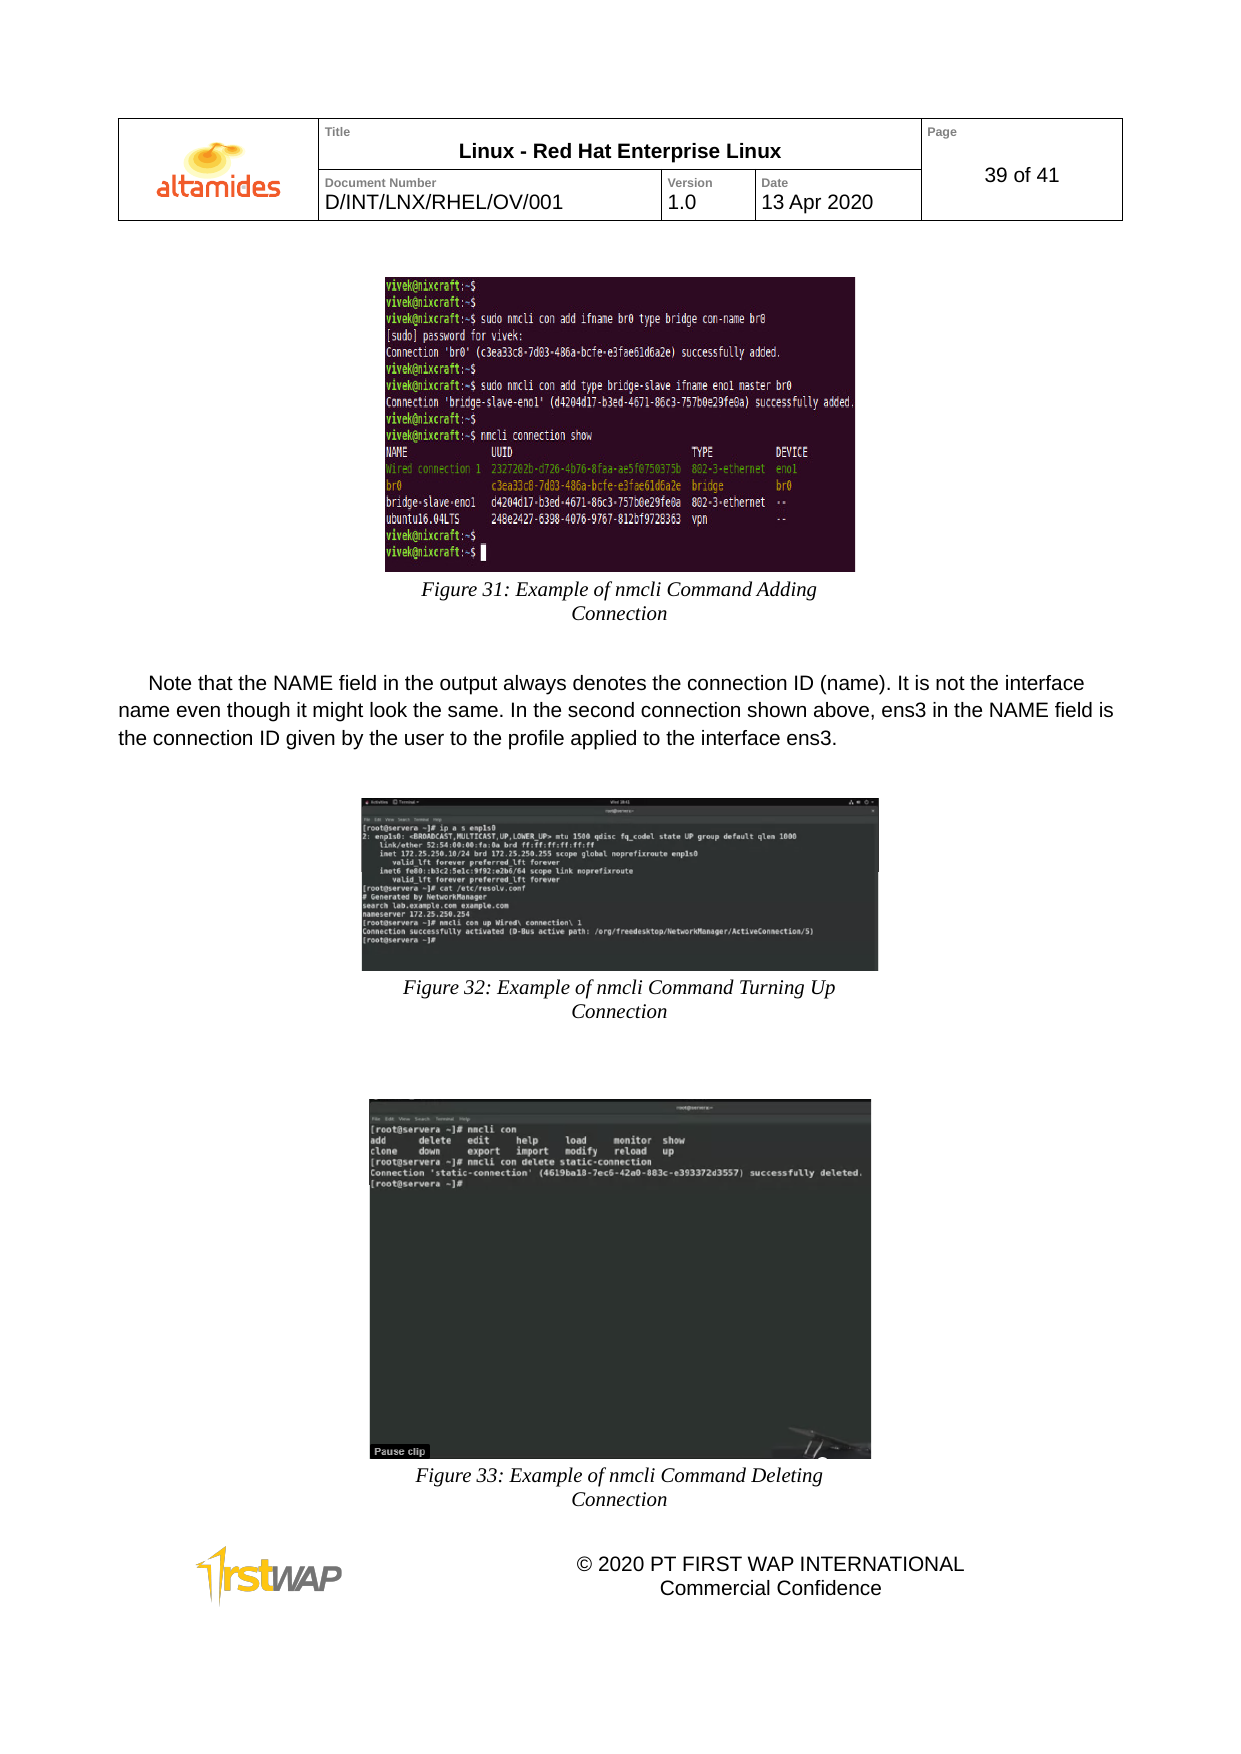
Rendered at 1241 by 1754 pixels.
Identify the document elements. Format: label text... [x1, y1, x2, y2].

text Figure 33: Example of nmcli Command Deleting Connection [369, 1459, 871, 1511]
text Figure 31: Example of nmcli Command Adding Connection [385, 572, 855, 625]
text Note that the NAME field in the output always denotes the connection ID (name). It is not the interface name even though it might look the same. In the second connection shown above, ens3 in the NAME field is the connection ID given by the user to the profile applied to the interface ens3. [118, 670, 1122, 749]
picture [361, 798, 879, 971]
picture [385, 277, 856, 572]
picture [369, 1099, 872, 1459]
picture [195, 1546, 342, 1607]
text Figure 32: Example of nmcli Command Turning Up Connection [361, 971, 879, 1023]
